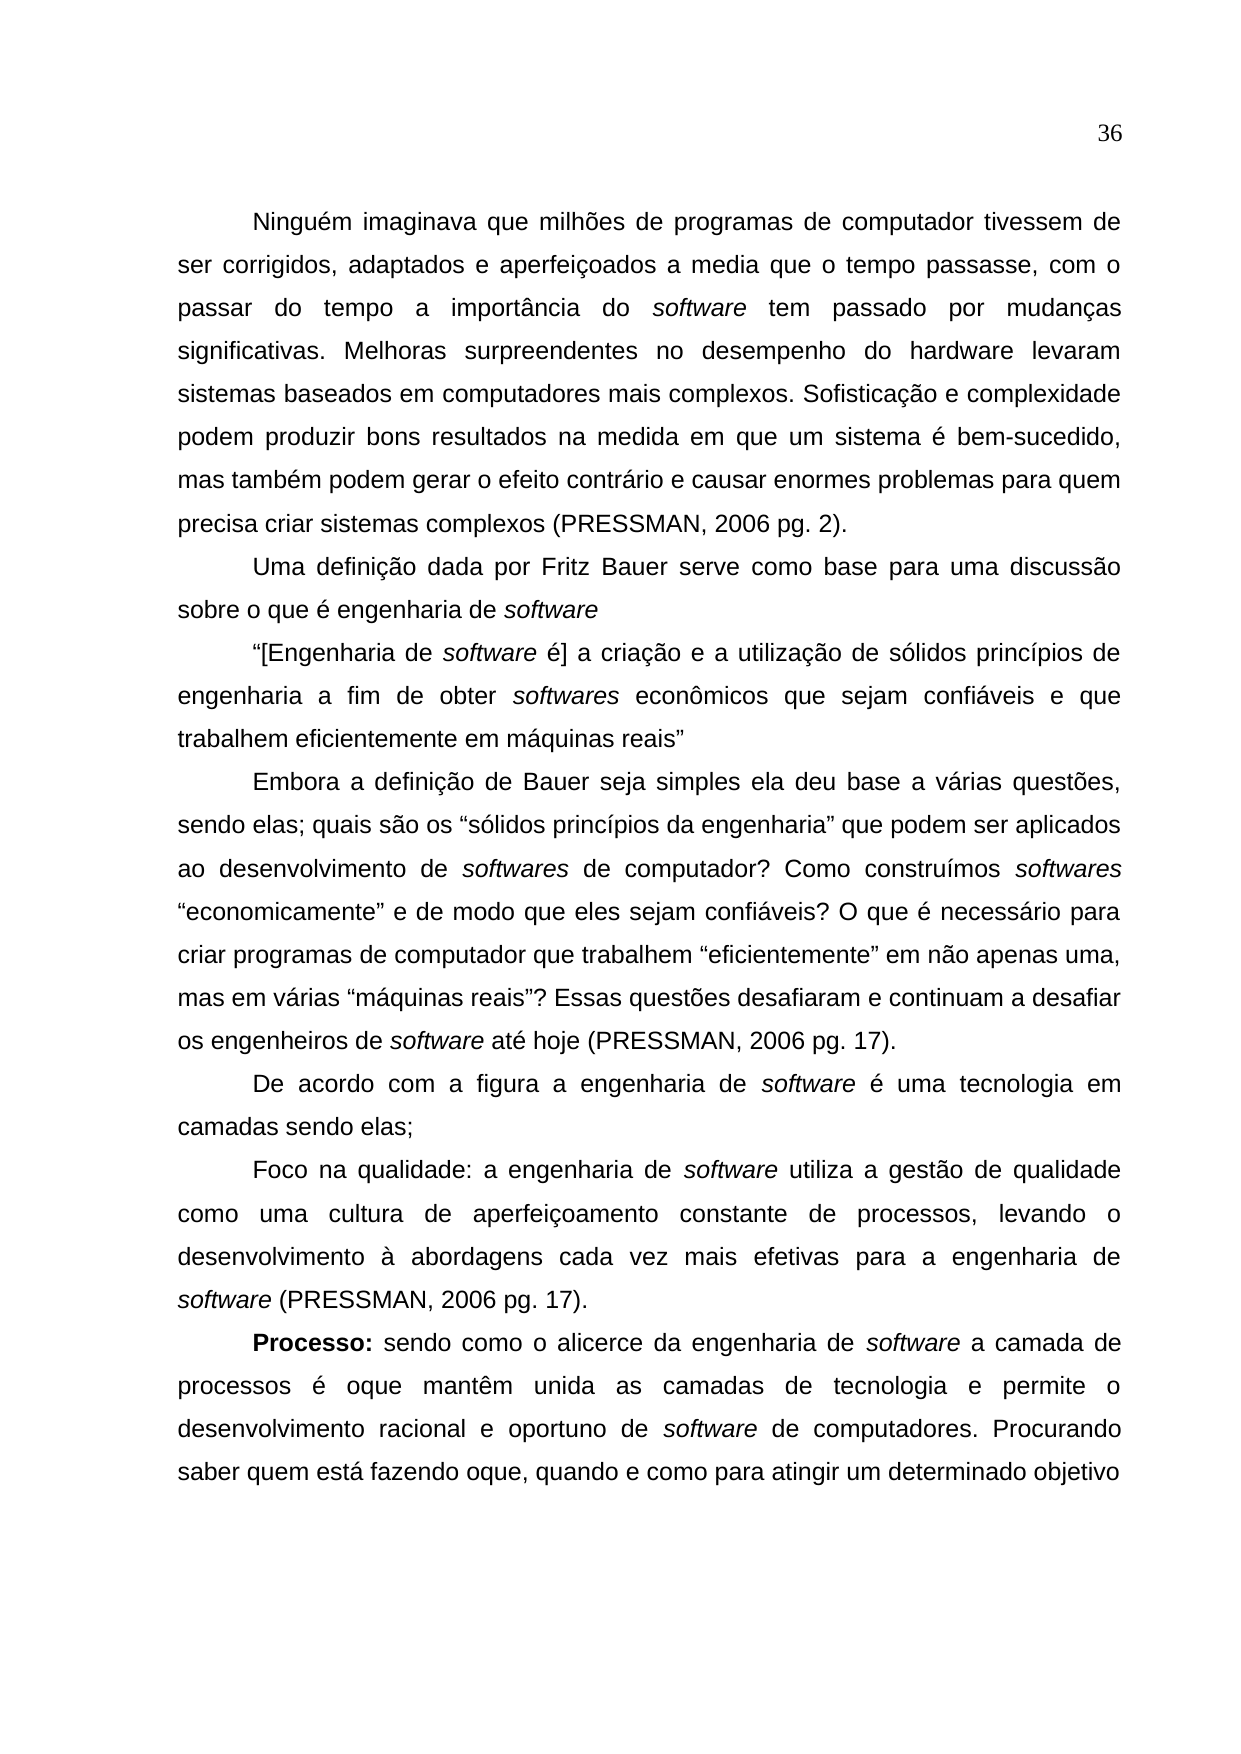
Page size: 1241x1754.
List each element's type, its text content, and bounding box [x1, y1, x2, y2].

text Foco na qualidade: a engenharia de software utiliza a gestão de qualidade como uma cultura de aperfeiçoamento constante de processos, levando o desenvolvimento à abordagens cada vez mais efetivas para a engenharia de software (PRESSMAN, 2006 pg. 17). [177, 1155, 1122, 1313]
text “[Engenharia de software é] a criação e a utilização de sólidos princípios de engenharia a fim de obter softwares econômicos que sejam confiáveis e que trabalhem eficientemente em máquinas reais” [177, 638, 1122, 753]
text Ninguém imaginava que milhões de programas de computador tivessem de ser corrigidos, adaptados e aperfeiçoados a media que o tempo passasse, com o passar do tempo a importância do software tem passado por mudanças significativas. Melhoras surpreendentes no desempenho do hardware levaram sistemas baseados em computadores mais complexos. Sofisticação e complexidade podem produzir bons resultados na medida em que um sistema é bem-sucedido, mas também podem gerar o efeito contrário e causar enormes problemas para quem precisa criar sistemas complexos (PRESSMAN, 2006 pg. 2). [177, 207, 1122, 537]
text Uma definição dada por Fritz Bauer serve como base para uma discussão sobre o que é engenharia de software [177, 552, 1122, 623]
text Processo: sendo como o alicerce da engenharia de software a camada de processos é oque mantêm unida as camadas de tecnologia e permite o desenvolvimento racional e oportuno de software de computadores. Procurando saber quem está fazendo oque, quando e como para atingir um determinado objetivo [177, 1328, 1122, 1486]
text De acordo com a figura a engenharia de software é uma tecnologia em camadas sendo elas; [177, 1069, 1122, 1141]
text Embora a definição de Bauer seja simples ela deu base a várias questões, sendo elas; quais são os “sólidos princípios da engenharia” que podem ser aplicados ao desenvolvimento de softwares de computador? Como construímos softwares “economicamente” e de modo que eles sejam confiáveis? O que é necessário para criar programas de computador que trabalhem “eficientemente” em não apenas uma, mas em várias “máquinas reais”? Essas questões desafiaram e continuam a desafiar os engenheiros de software até hoje (PRESSMAN, 2006 pg. 17). [177, 767, 1122, 1055]
